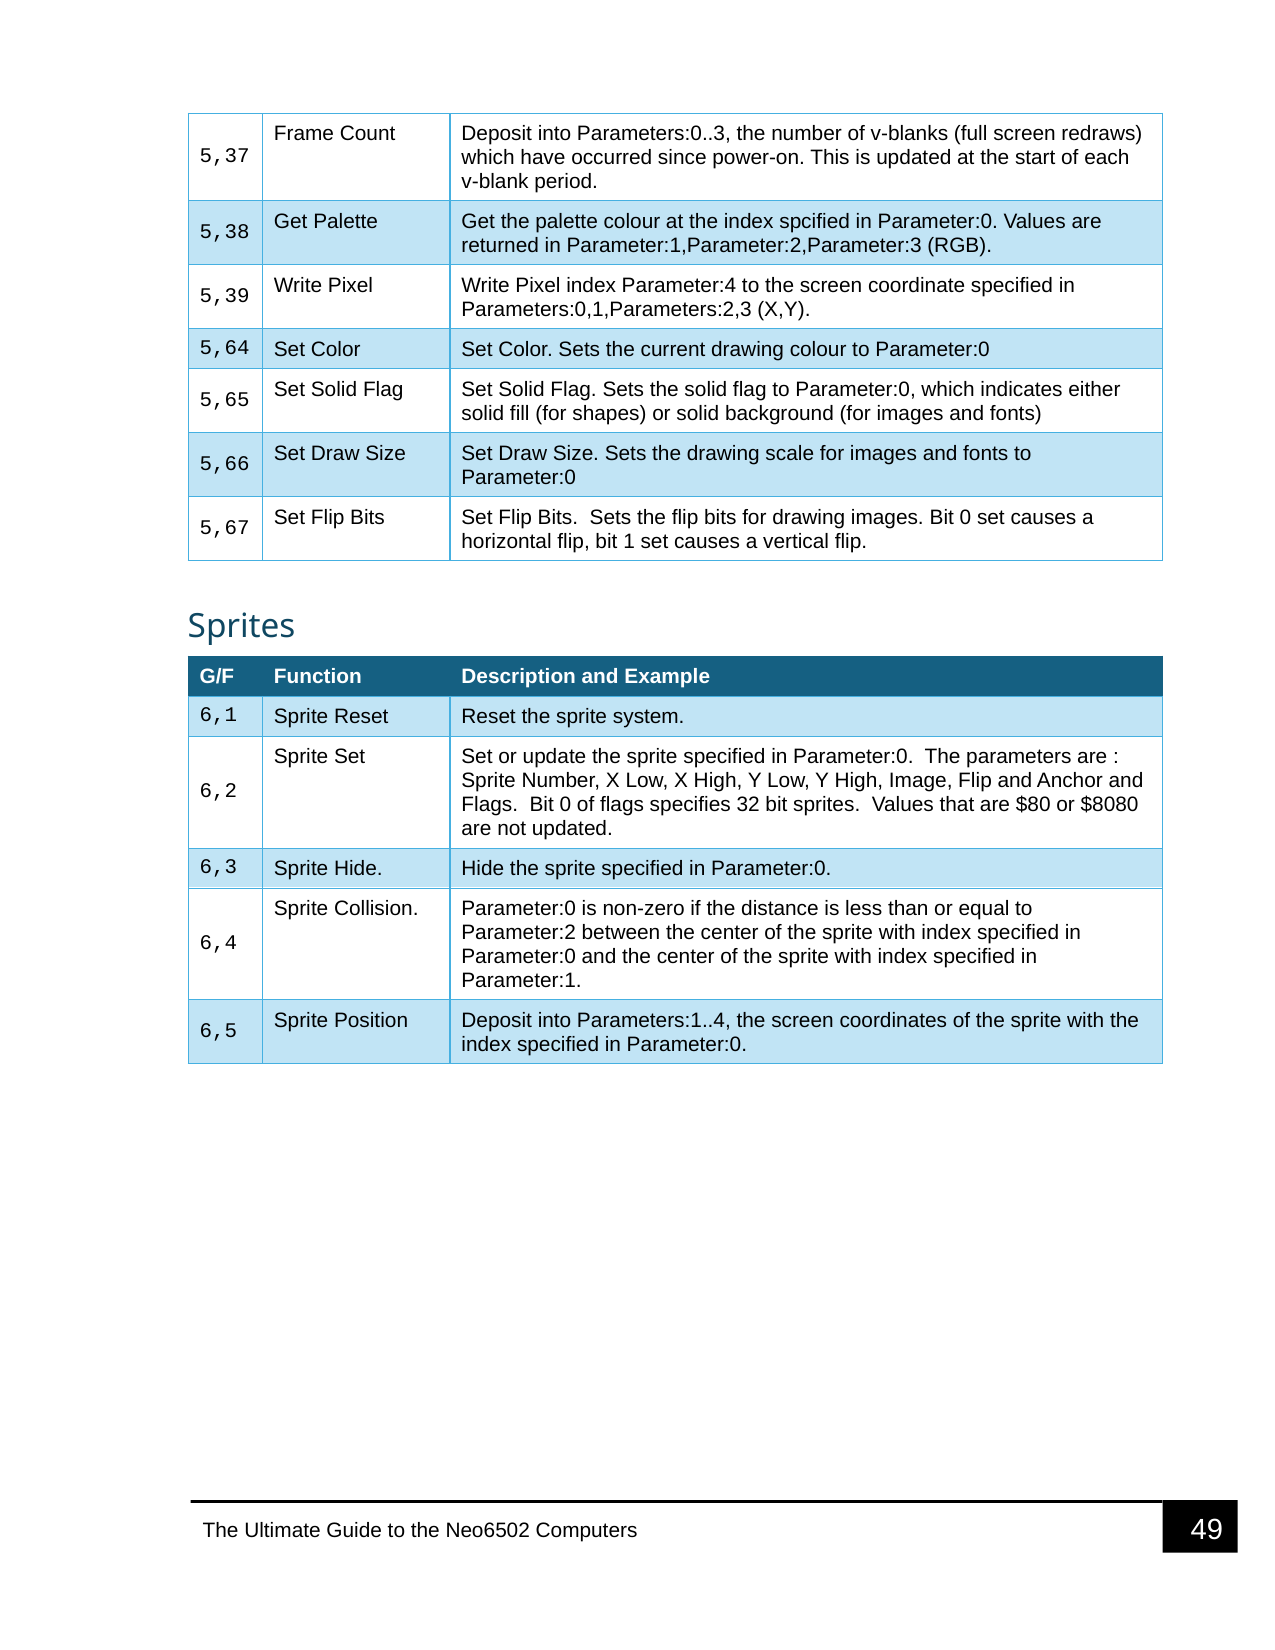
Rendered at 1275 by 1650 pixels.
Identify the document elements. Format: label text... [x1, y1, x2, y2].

table_cell 5,38 [189, 201, 262, 264]
table_cell 5,39 [189, 265, 262, 328]
table_cell 6,5 [189, 1000, 262, 1063]
table_cell Write Pixel index Parameter:4 to the screen coordinate specified in Parameters:0,1,Parameters:2,3 (X,Y). [451, 265, 1162, 328]
table_cell Set Solid Flag [263, 369, 449, 432]
table_cell Sprite Collision. [263, 889, 449, 999]
table_cell Deposit into Parameters:0..3, the number of v-blanks (full screen redraws) which have occurred since power-on. This is updated at the start of each v-blank period. [451, 114, 1162, 200]
table_cell 6,3 [189, 849, 262, 887]
table_cell 6,1 [189, 697, 262, 736]
table_cell Hide the sprite specified in Parameter:0. [451, 849, 1162, 887]
table_cell Set Draw Size [263, 433, 449, 496]
table_cell Sprite Hide. [263, 849, 449, 887]
table_cell Deposit into Parameters:1..4, the screen coordinates of the sprite with the index specified in Parameter:0. [451, 1000, 1162, 1063]
table_cell 5,67 [189, 497, 262, 560]
table_cell Set or update the sprite specified in Parameter:0. The parameters are : Sprite Number, X Low, X High, Y Low, Y High, Image, Flip and Anchor and Flags. Bit 0 of flags specifies 32 bit sprites. Values that are $80 or $8080 are not updated. [451, 737, 1162, 847]
table_cell Set Flip Bits [263, 497, 449, 560]
table_cell 6,4 [189, 889, 262, 999]
table_cell Sprite Position [263, 1000, 449, 1063]
table_cell Write Pixel [263, 265, 449, 328]
table_header Function [263, 657, 449, 696]
table_cell 6,2 [189, 737, 262, 847]
table_cell Get the palette colour at the index spcified in Parameter:0. Values are returned in Parameter:1,Parameter:2,Parameter:3 (RGB). [451, 201, 1162, 264]
table_cell Set Flip Bits. Sets the flip bits for drawing images. Bit 0 set causes a horizontal flip, bit 1 set causes a vertical flip. [451, 497, 1162, 560]
table_cell Frame Count [263, 114, 449, 200]
table_cell Set Color [263, 329, 449, 368]
table_cell Set Solid Flag. Sets the solid flag to Parameter:0, which indicates either solid fill (for shapes) or solid background (for images and fonts) [451, 369, 1162, 432]
table_header G/F [189, 657, 262, 696]
table_cell 5,64 [189, 329, 262, 368]
table_cell 5,65 [189, 369, 262, 432]
table_cell Reset the sprite system. [451, 697, 1162, 736]
table_cell 5,66 [189, 433, 262, 496]
table_cell 5,37 [189, 114, 262, 200]
table_cell Set Draw Size. Sets the drawing scale for images and fonts to Parameter:0 [451, 433, 1162, 496]
table_header Description and Example [451, 657, 1162, 696]
table_cell Get Palette [263, 201, 449, 264]
subtitle Sprites [187, 602, 1162, 647]
table_cell Sprite Set [263, 737, 449, 847]
table_cell Set Color. Sets the current drawing colour to Parameter:0 [451, 329, 1162, 368]
table_cell Sprite Reset [263, 697, 449, 736]
table_cell Parameter:0 is non-zero if the distance is less than or equal to Parameter:2 between the center of the sprite with index specified in Parameter:0 and the center of the sprite with index specified in Parameter:1. [451, 889, 1162, 999]
